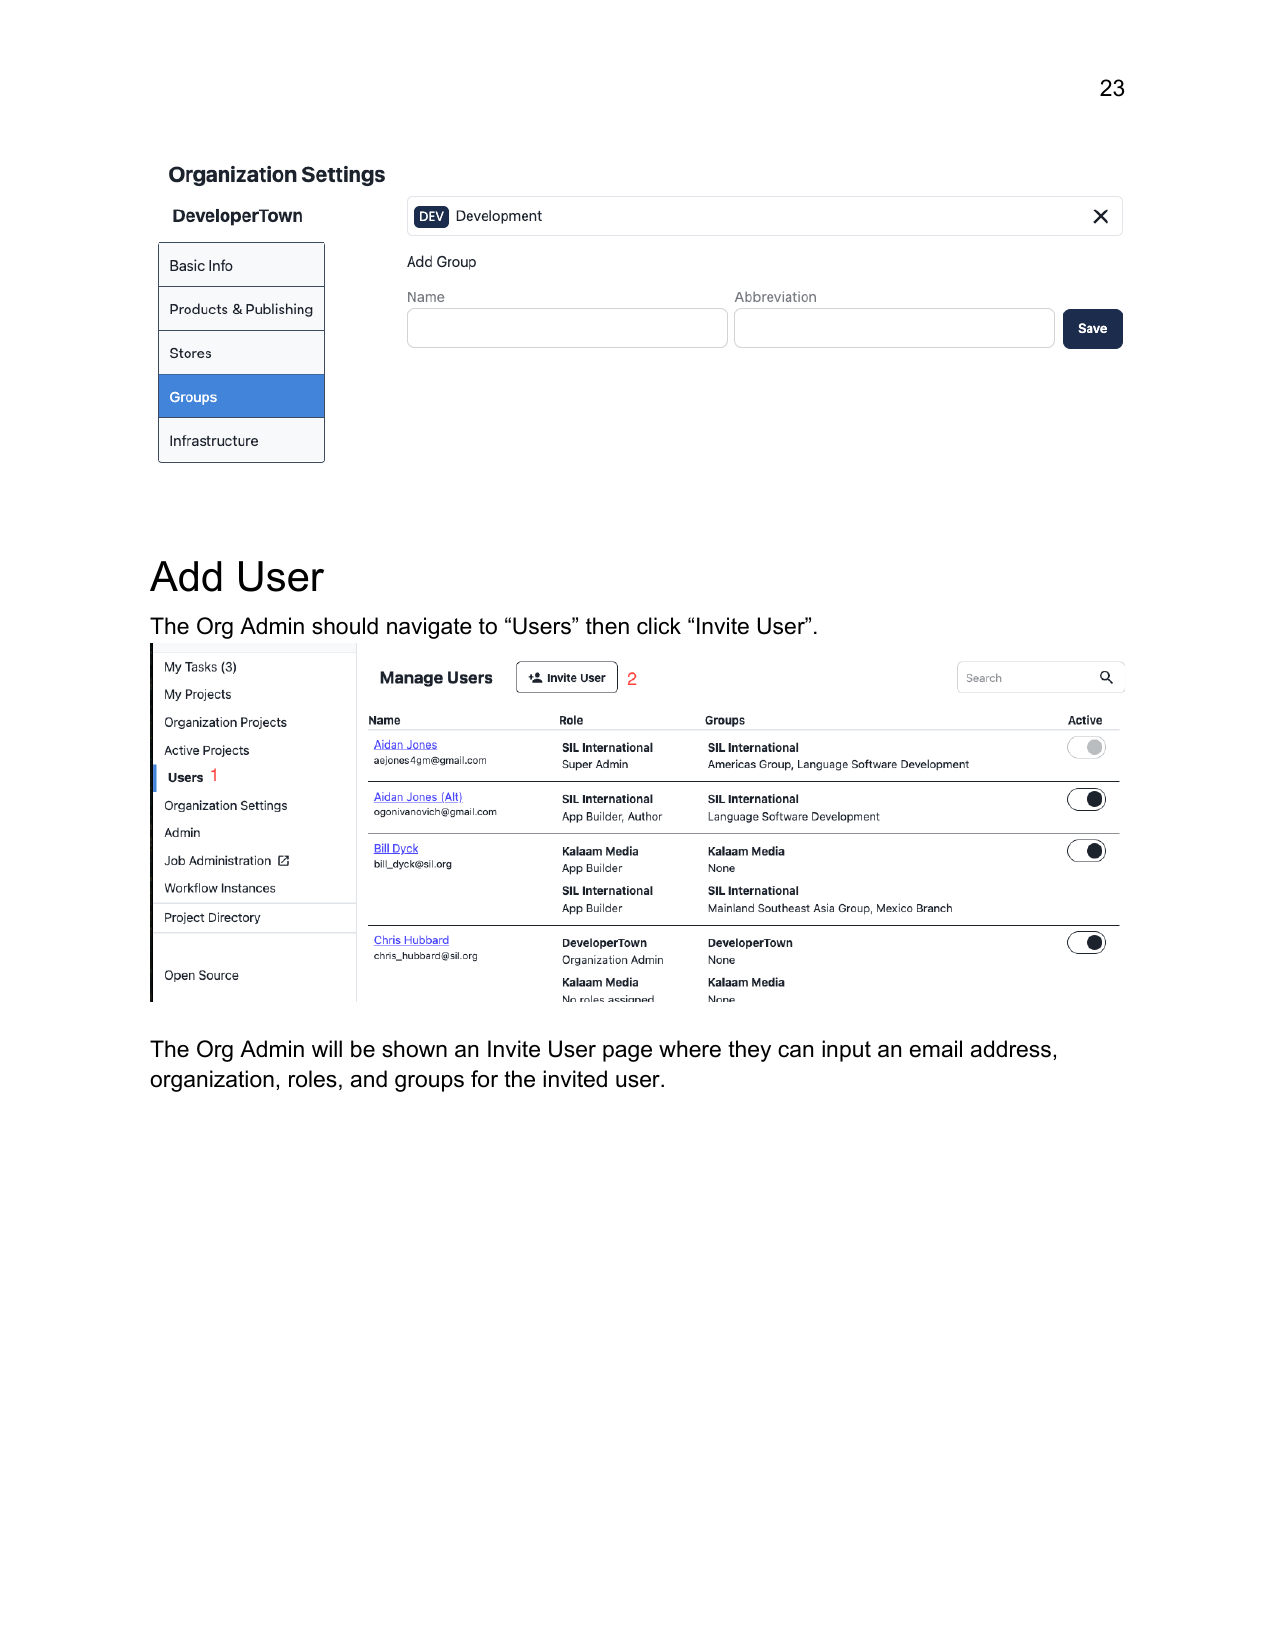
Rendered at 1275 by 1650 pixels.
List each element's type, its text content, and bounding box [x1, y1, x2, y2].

text The Org Admin should navigate to “Users” then click “Invite User”. [150, 613, 1125, 639]
picture [150, 150, 1125, 477]
text The Org Admin will be shown an Invite User page where they can input an email address, organization, roles, and groups for the invited user. [150, 1036, 1125, 1092]
picture [150, 643, 1125, 1002]
subtitle Add User [150, 553, 1125, 601]
